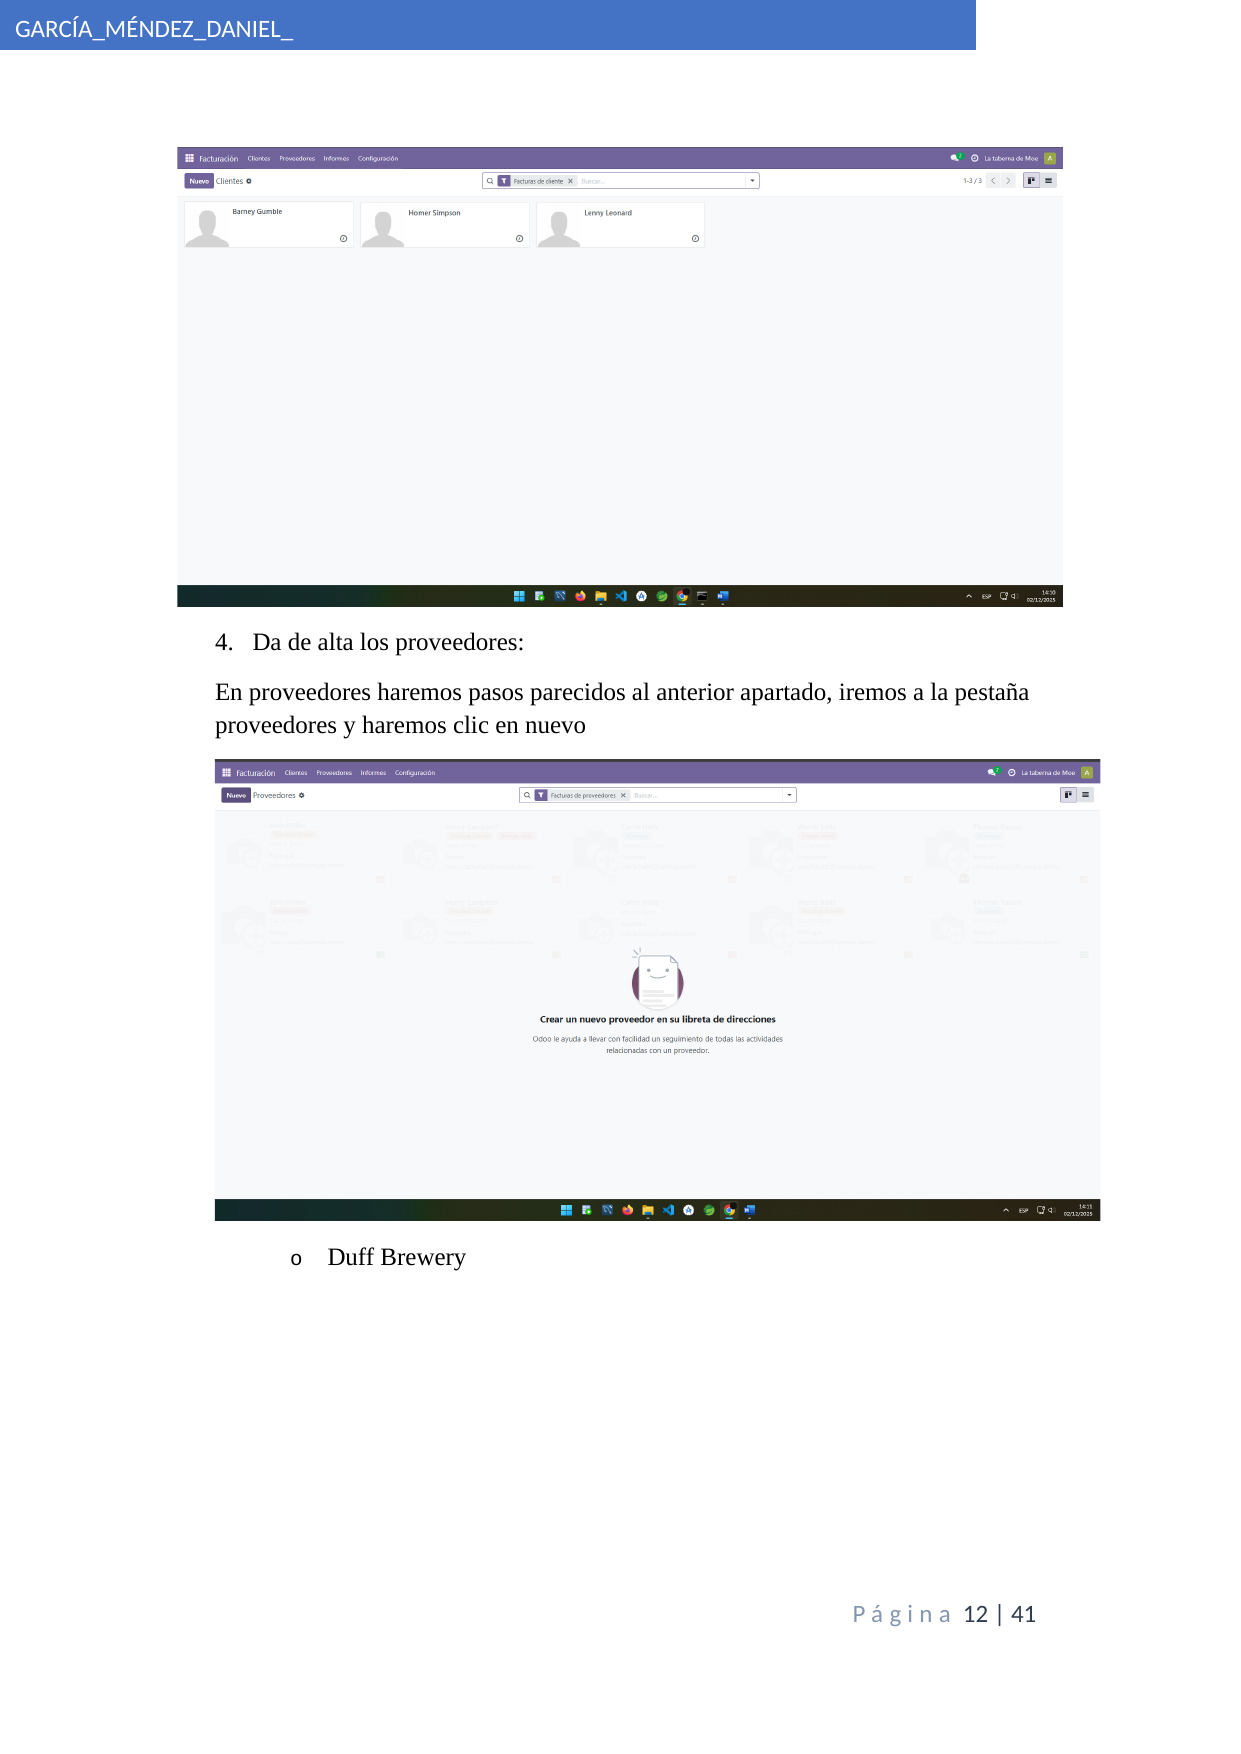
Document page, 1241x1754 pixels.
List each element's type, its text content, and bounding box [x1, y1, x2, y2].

list Da de alta los proveedores: [215, 627, 1063, 656]
list Duff Brewery [290, 1242, 1063, 1271]
text En proveedores haremos pasos parecidos al anterior apartado, iremos a la pestaña proveedores y haremos clic en nuevo [215, 677, 1063, 739]
